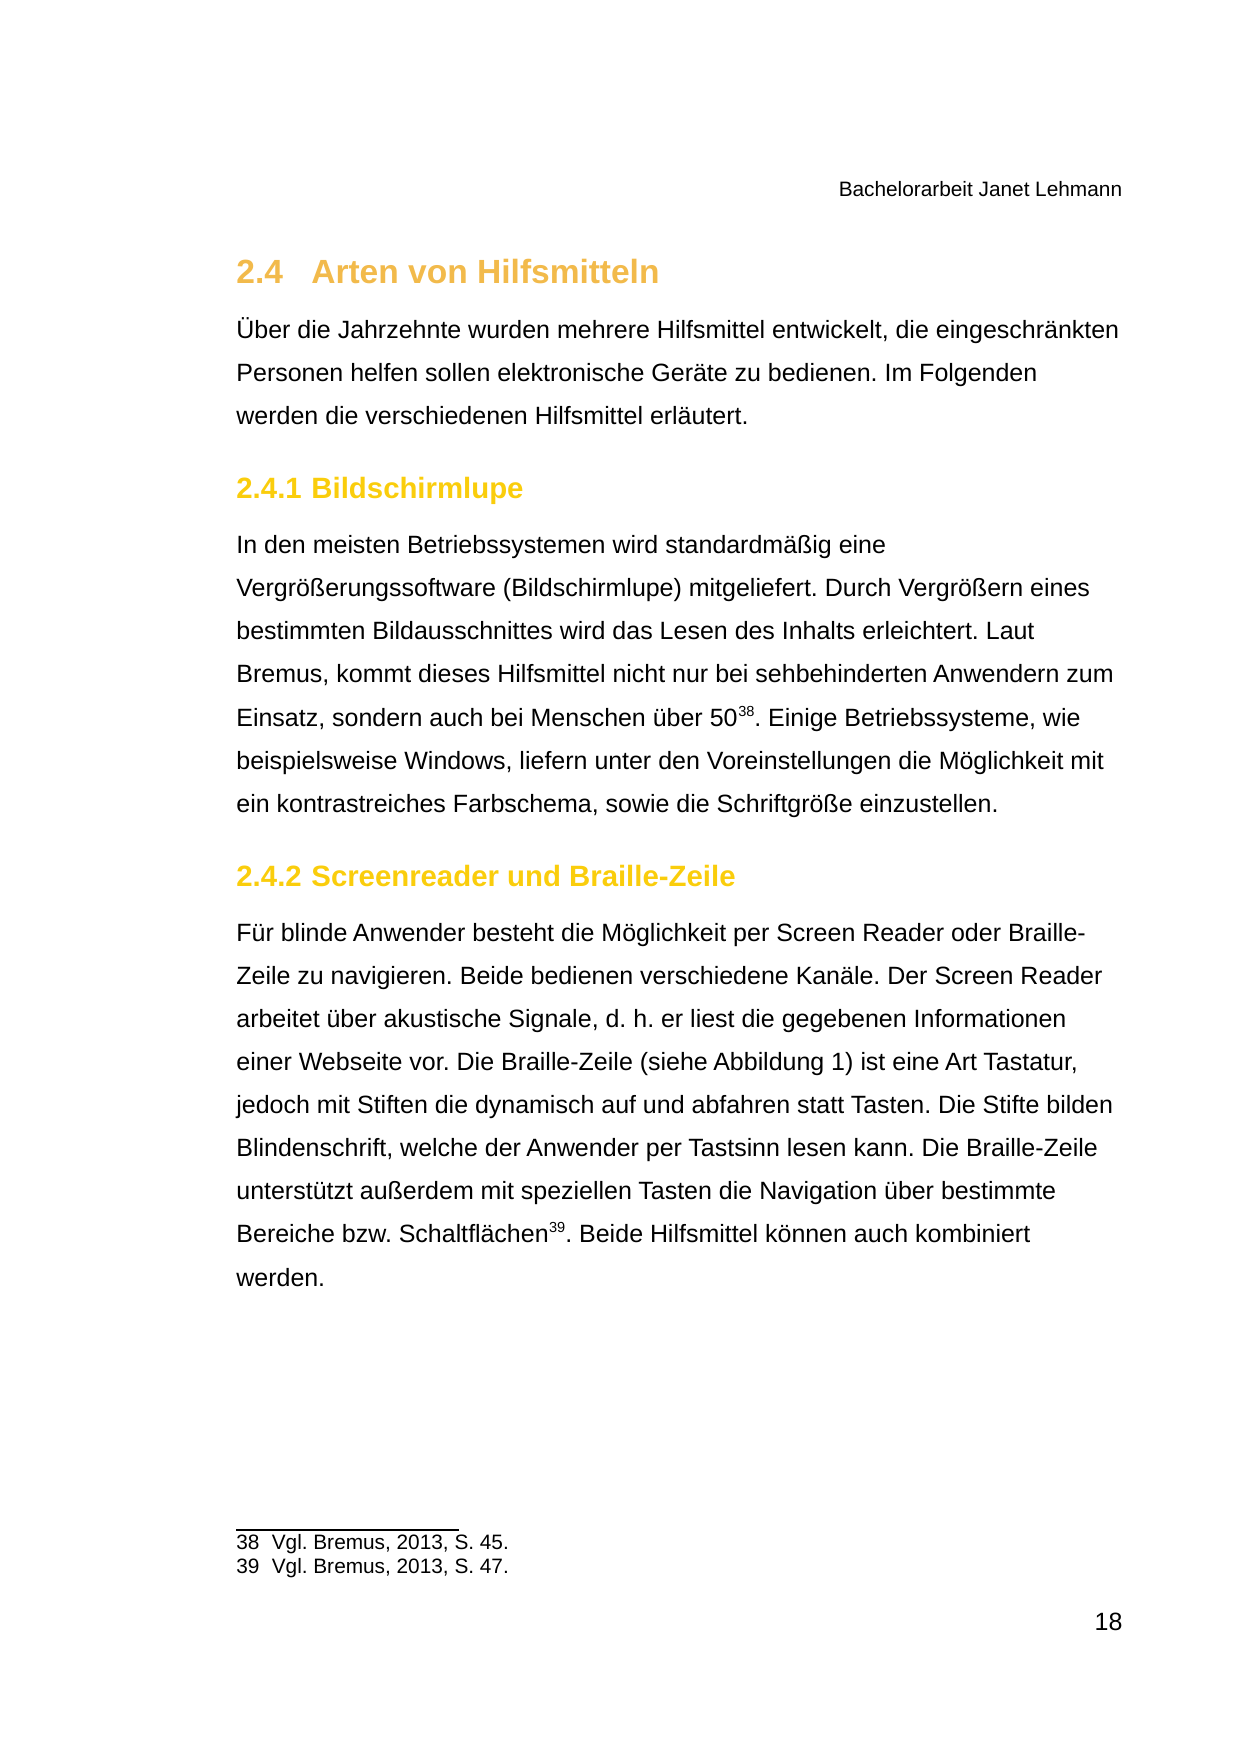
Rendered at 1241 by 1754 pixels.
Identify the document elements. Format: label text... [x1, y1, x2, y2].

text Vgl. Bremus, 2013, S. 45. [236, 1530, 1122, 1554]
subtitle Screenreader und Braille-Zeile [236, 859, 1122, 893]
text In den meisten Betriebssystemen wird standardmäßig eine Vergrößerungssoftware (Bildschirmlupe) mitgeliefert. Durch Vergrößern eines bestimmten Bildausschnittes wird das Lesen des Inhalts erleichtert. Laut Bremus, kommt dieses Hilfsmittel nicht nur bei sehbehinderten Anwendern zum Einsatz, sondern auch bei Menschen über 50. Einige Betriebssysteme, wie beispielsweise Windows, liefern unter den Voreinstellungen die Möglichkeit mit ein kontrastreiches Farbschema, sowie die Schriftgröße einzustellen. [236, 530, 1122, 817]
text Vgl. Bremus, 2013, S. 47. [236, 1554, 1122, 1578]
subtitle Bildschirmlupe [236, 471, 1122, 505]
subtitle Arten von Hilfsmitteln [236, 251, 1122, 290]
text Für blinde Anwender besteht die Möglichkeit per Screen Reader oder Braille-Zeile zu navigieren. Beide bedienen verschiedene Kanäle. Der Screen Reader arbeitet über akustische Signale, d. h. er liest die gegebenen Informationen einer Webseite vor. Die Braille-Zeile (siehe Abbildung 1) ist eine Art Tastatur, jedoch mit Stiften die dynamisch auf und abfahren statt Tasten. Die Stifte bilden Blindenschrift, welche der Anwender per Tastsinn lesen kann. Die Braille-Zeile unterstützt außerdem mit speziellen Tasten die Navigation über bestimmte Bereiche bzw. Schaltflächen. Beide Hilfsmittel können auch kombiniert werden. [236, 917, 1122, 1291]
text Über die Jahrzehnte wurden mehrere Hilfsmittel entwickelt, die eingeschränkten Personen helfen sollen elektronische Geräte zu bedienen. Im Folgenden werden die verschiedenen Hilfsmittel erläutert. [236, 315, 1122, 430]
